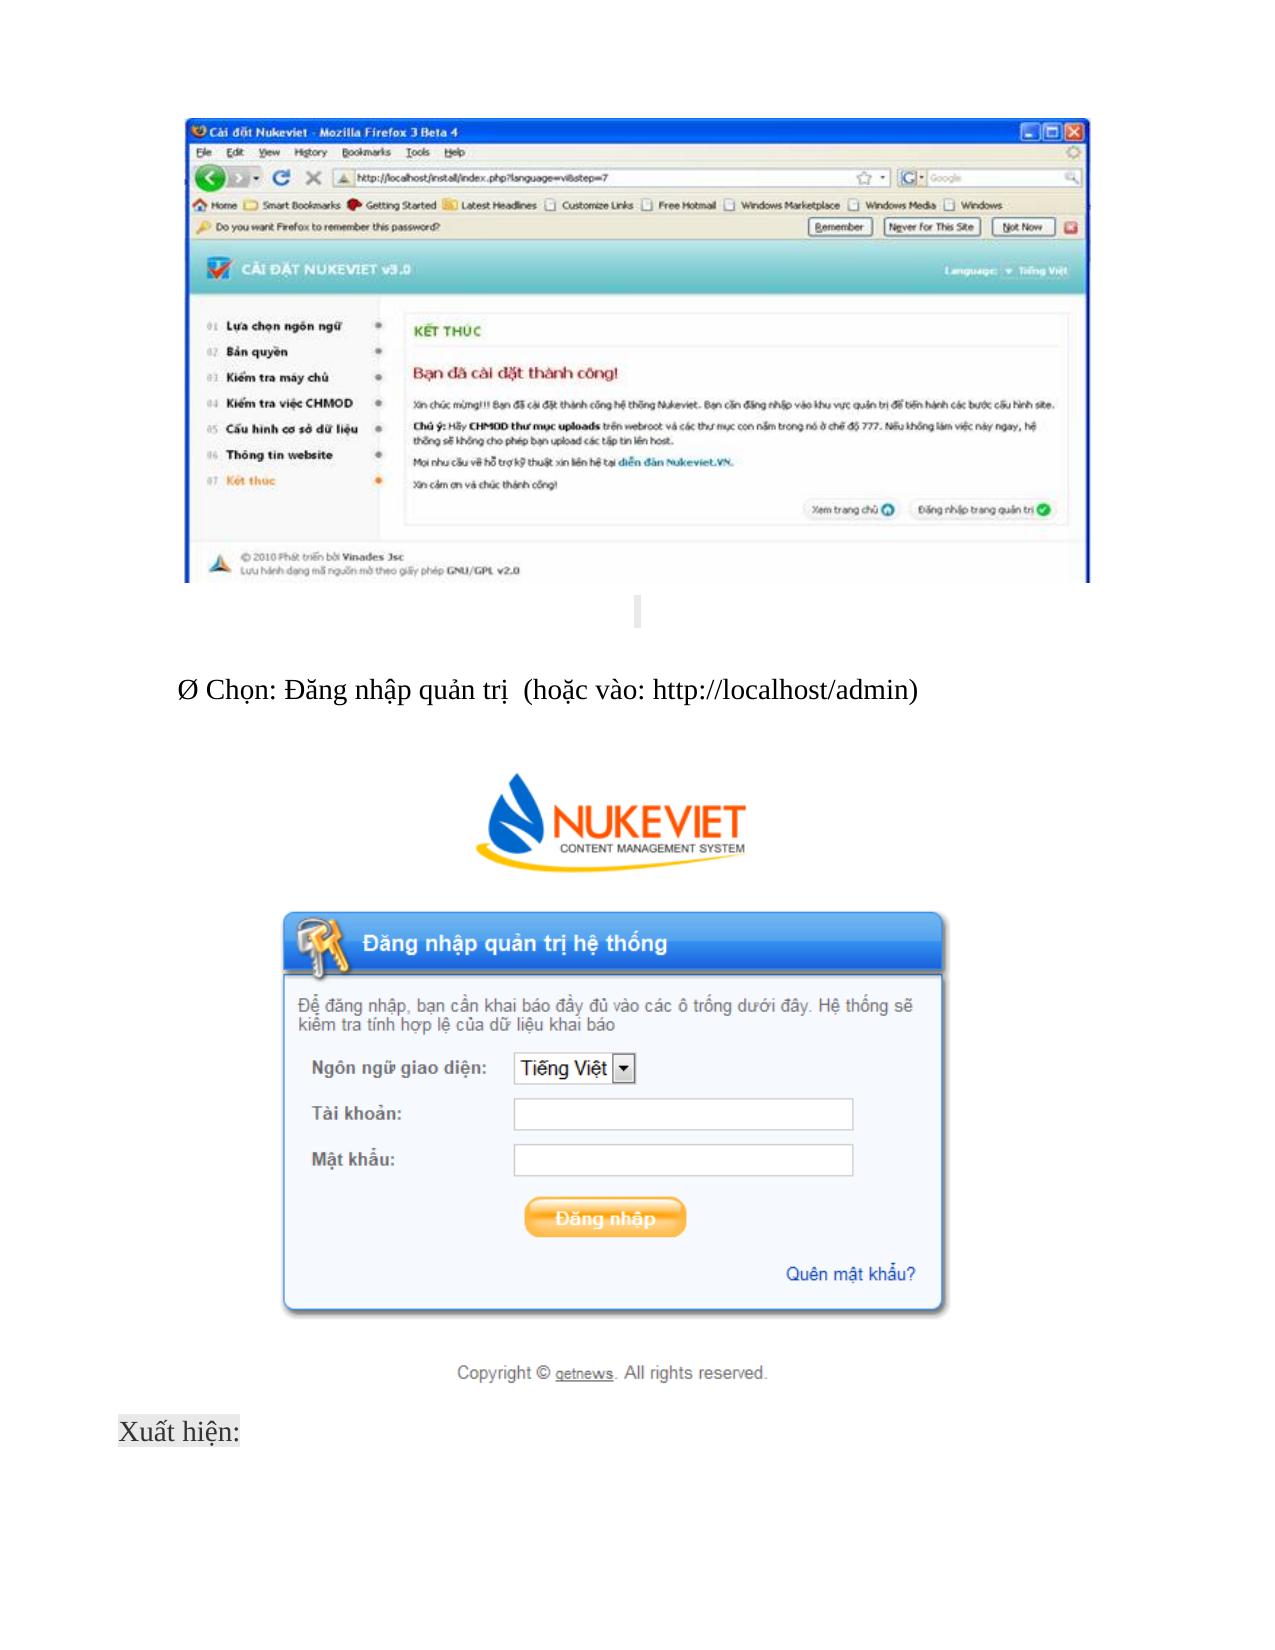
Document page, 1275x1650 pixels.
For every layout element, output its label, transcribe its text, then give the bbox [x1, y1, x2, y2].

text Ø Chọn: Đăng nhập quản trị (hoặc vào: http://localhost/admin) [118, 672, 1157, 706]
text Xuất hiện: [118, 1414, 1157, 1447]
